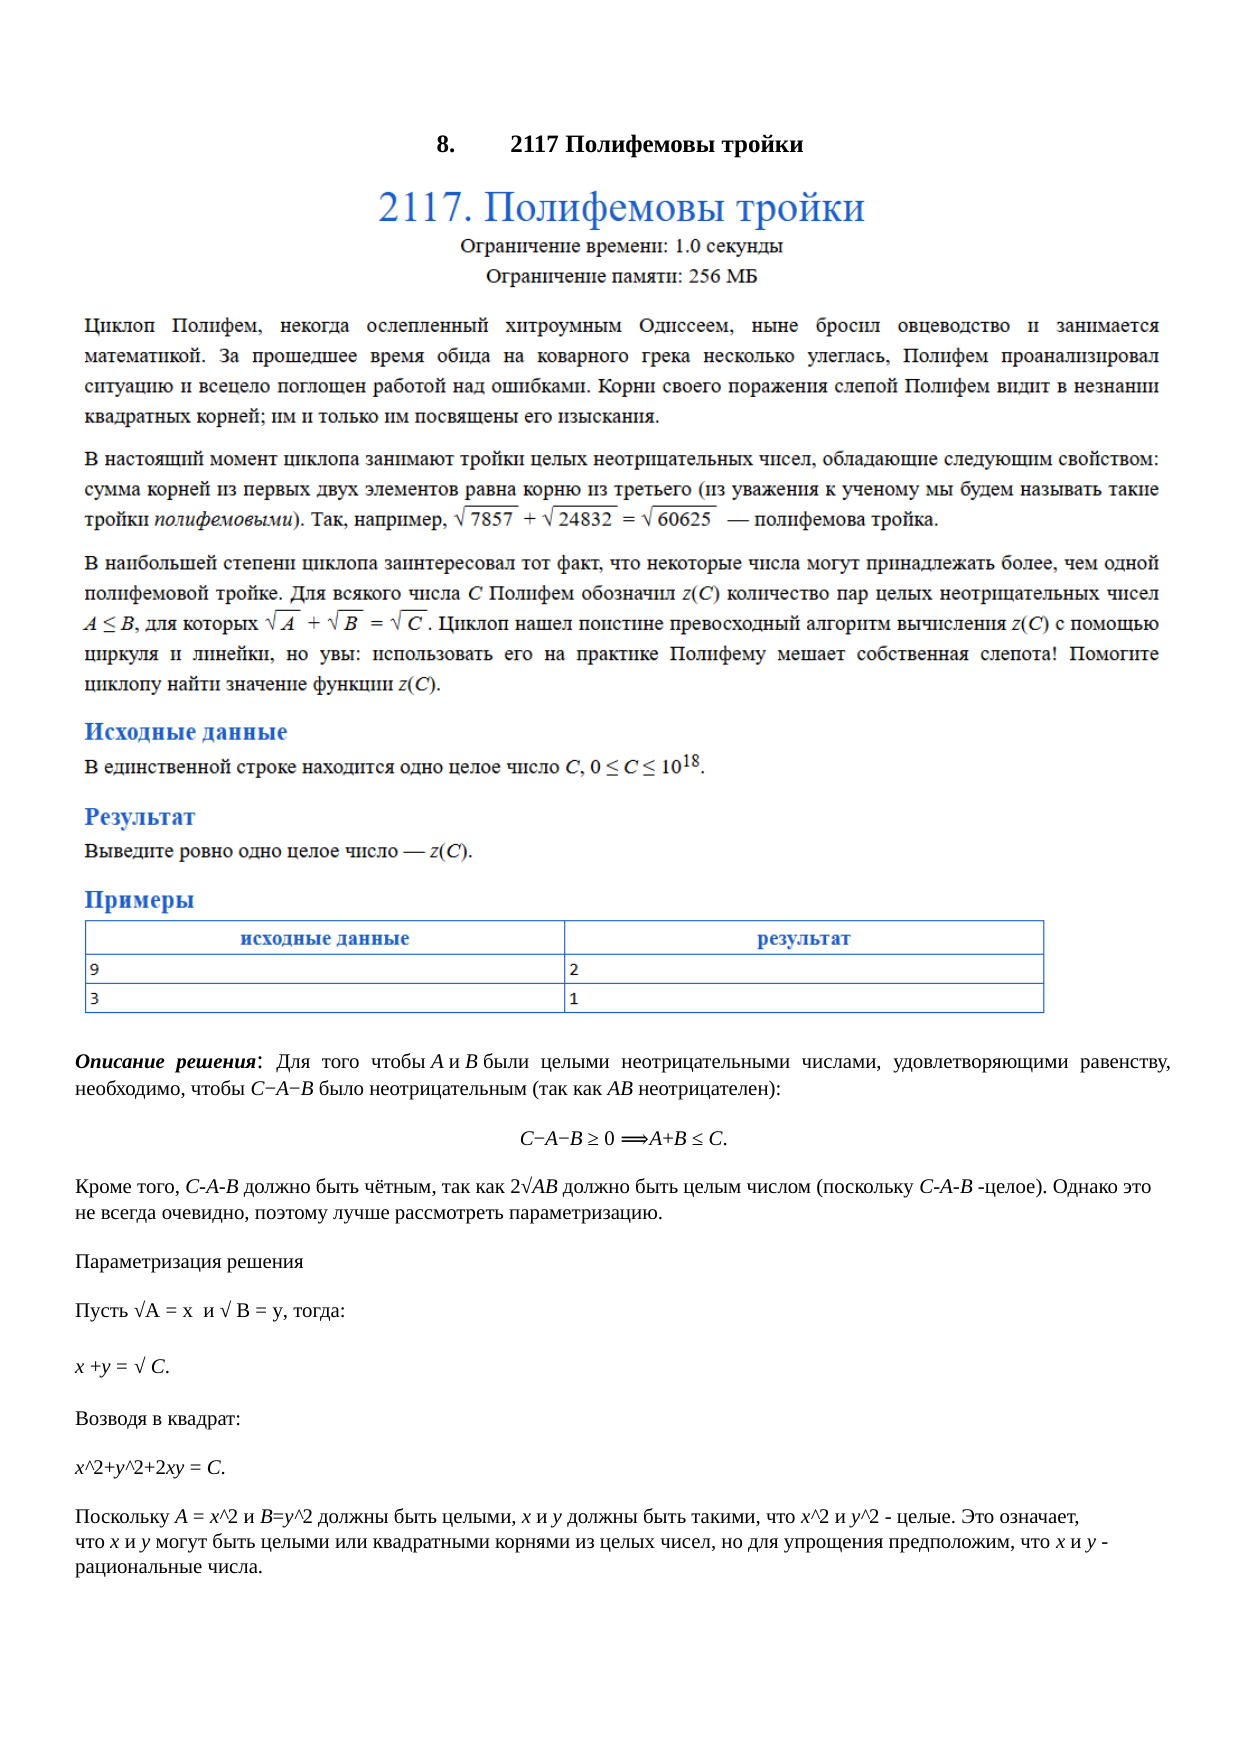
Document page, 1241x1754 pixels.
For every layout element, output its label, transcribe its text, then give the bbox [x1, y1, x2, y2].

text Возводя в квадрат: [75, 1406, 1172, 1430]
text x +y = √ C​. [75, 1346, 1172, 1380]
subtitle 2117 Полифемовы тройки [75, 129, 1165, 158]
text x^2+y^2+2xy = C. [75, 1455, 1172, 1479]
text Описание решения: Для того чтобы A и B были целыми неотрицательными числами, удовлетворяющими равенству, необходимо, чтобы C−A−B было неотрицательным (так как AB​ неотрицателен): [75, 1045, 1172, 1099]
text Поскольку A = x^2 и B=y^2 должны быть целыми, x и y должны быть такими, что x^2 и y^2 - целые. Это означает, что x и y могут быть целыми или квадратными корнями из целых чисел, но для упрощения предположим, что x и y - рациональные числа. [75, 1503, 1172, 1578]
text C−A−B ≥ 0 ⟹A+B ≤ C. [75, 1124, 1172, 1149]
text Кроме того, C-A-B должно быть чётным, так как 2√AB​ должно быть целым числом (поскольку C-A-B -целое). Однако это не всегда очевидно, поэтому лучше рассмотреть параметризацию. [75, 1174, 1172, 1224]
text Параметризация решения [75, 1249, 1172, 1273]
text Пусть √A = x и √ B = y, тогда: [75, 1297, 1172, 1322]
